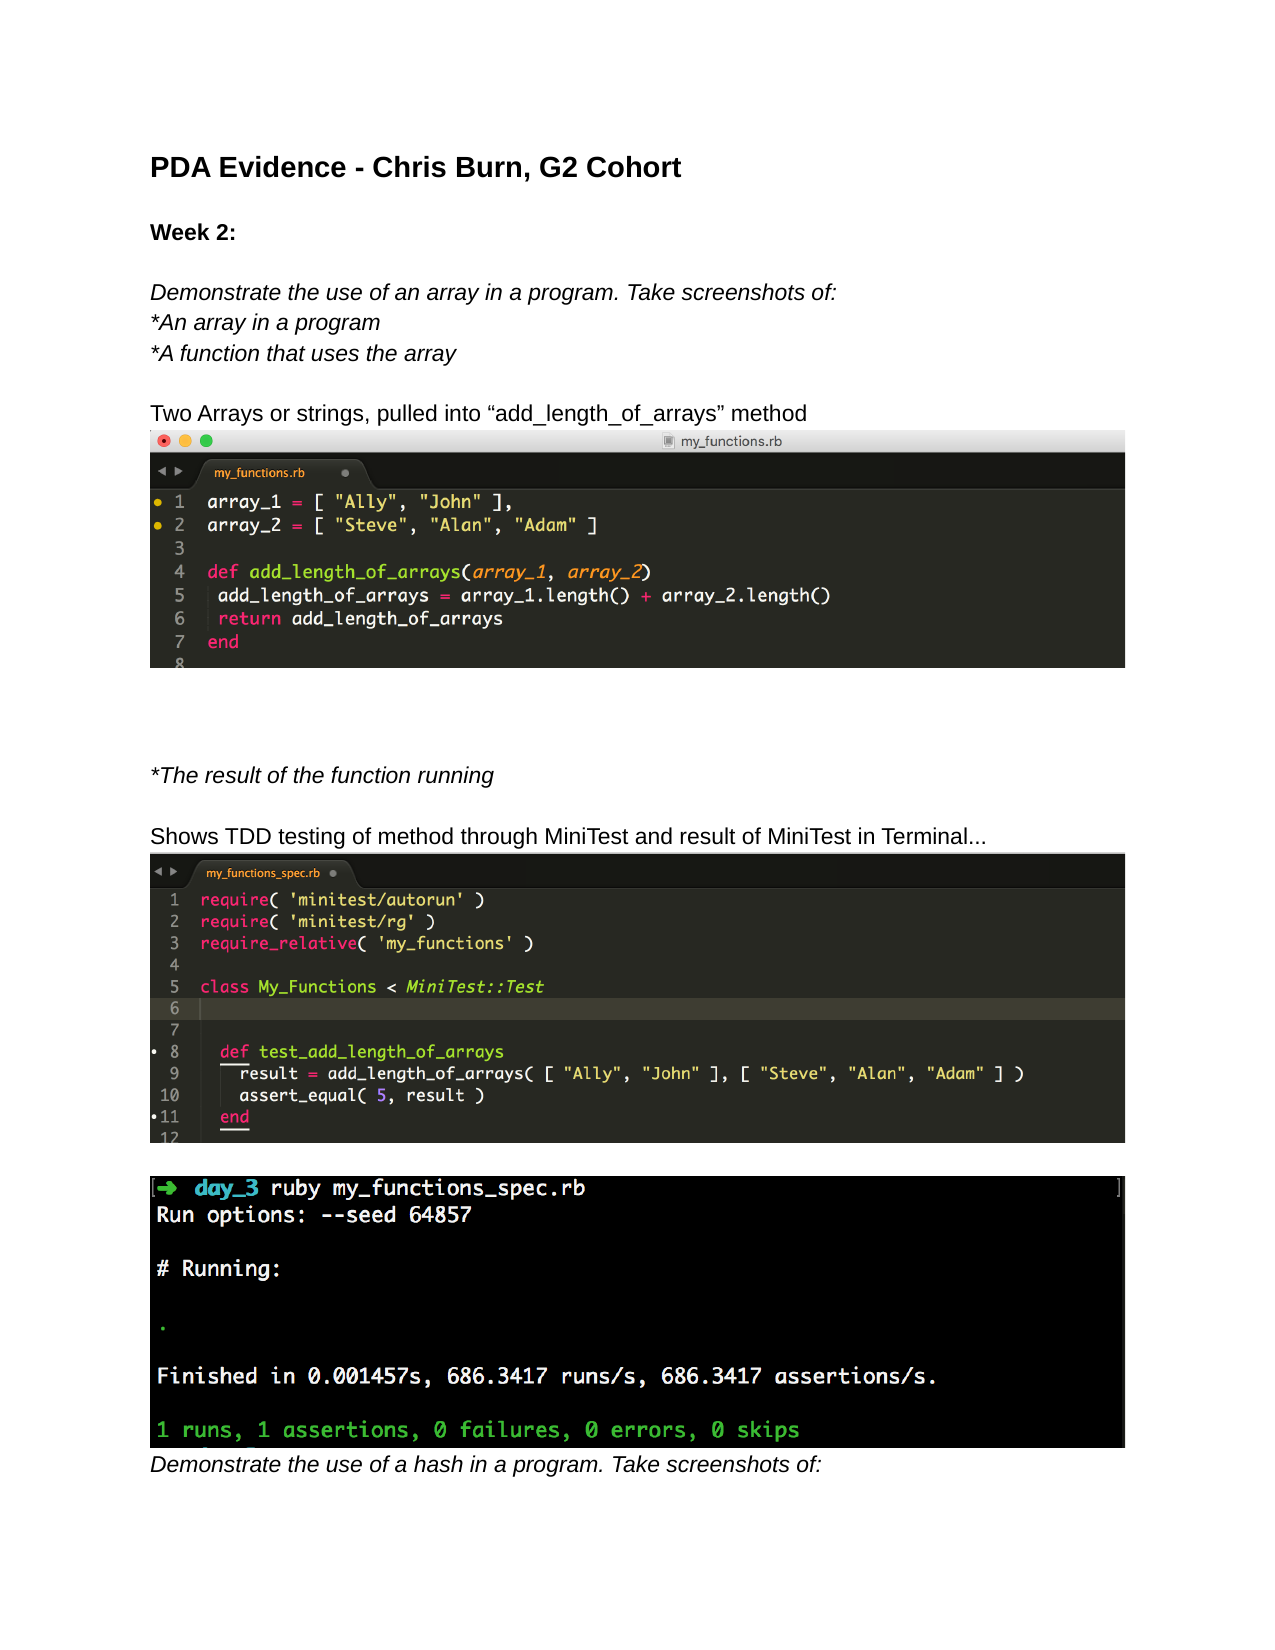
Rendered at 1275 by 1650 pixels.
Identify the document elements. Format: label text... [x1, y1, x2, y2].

text Week 2: [150, 219, 1125, 245]
picture [150, 1176, 1125, 1448]
text Demonstrate the use of an array in a program. Take screenshots of: [150, 279, 1125, 306]
text Shows TDD testing of method through MiniTest and result of MiniTest in Terminal... [150, 823, 1125, 849]
text Two Arrays or strings, pulled into “add_length_of_arrays” method [150, 400, 1125, 426]
text *An array in a program [150, 309, 1125, 336]
text PDA Evidence - Chris Burn, G2 Cohort [150, 150, 1125, 183]
text Demonstrate the use of a hash in a program. Take screenshots of: [150, 1451, 1125, 1477]
picture [150, 852, 1125, 1143]
text *The result of the function running [150, 762, 1125, 788]
picture [150, 430, 1125, 668]
text *A function that uses the array [150, 339, 1125, 366]
